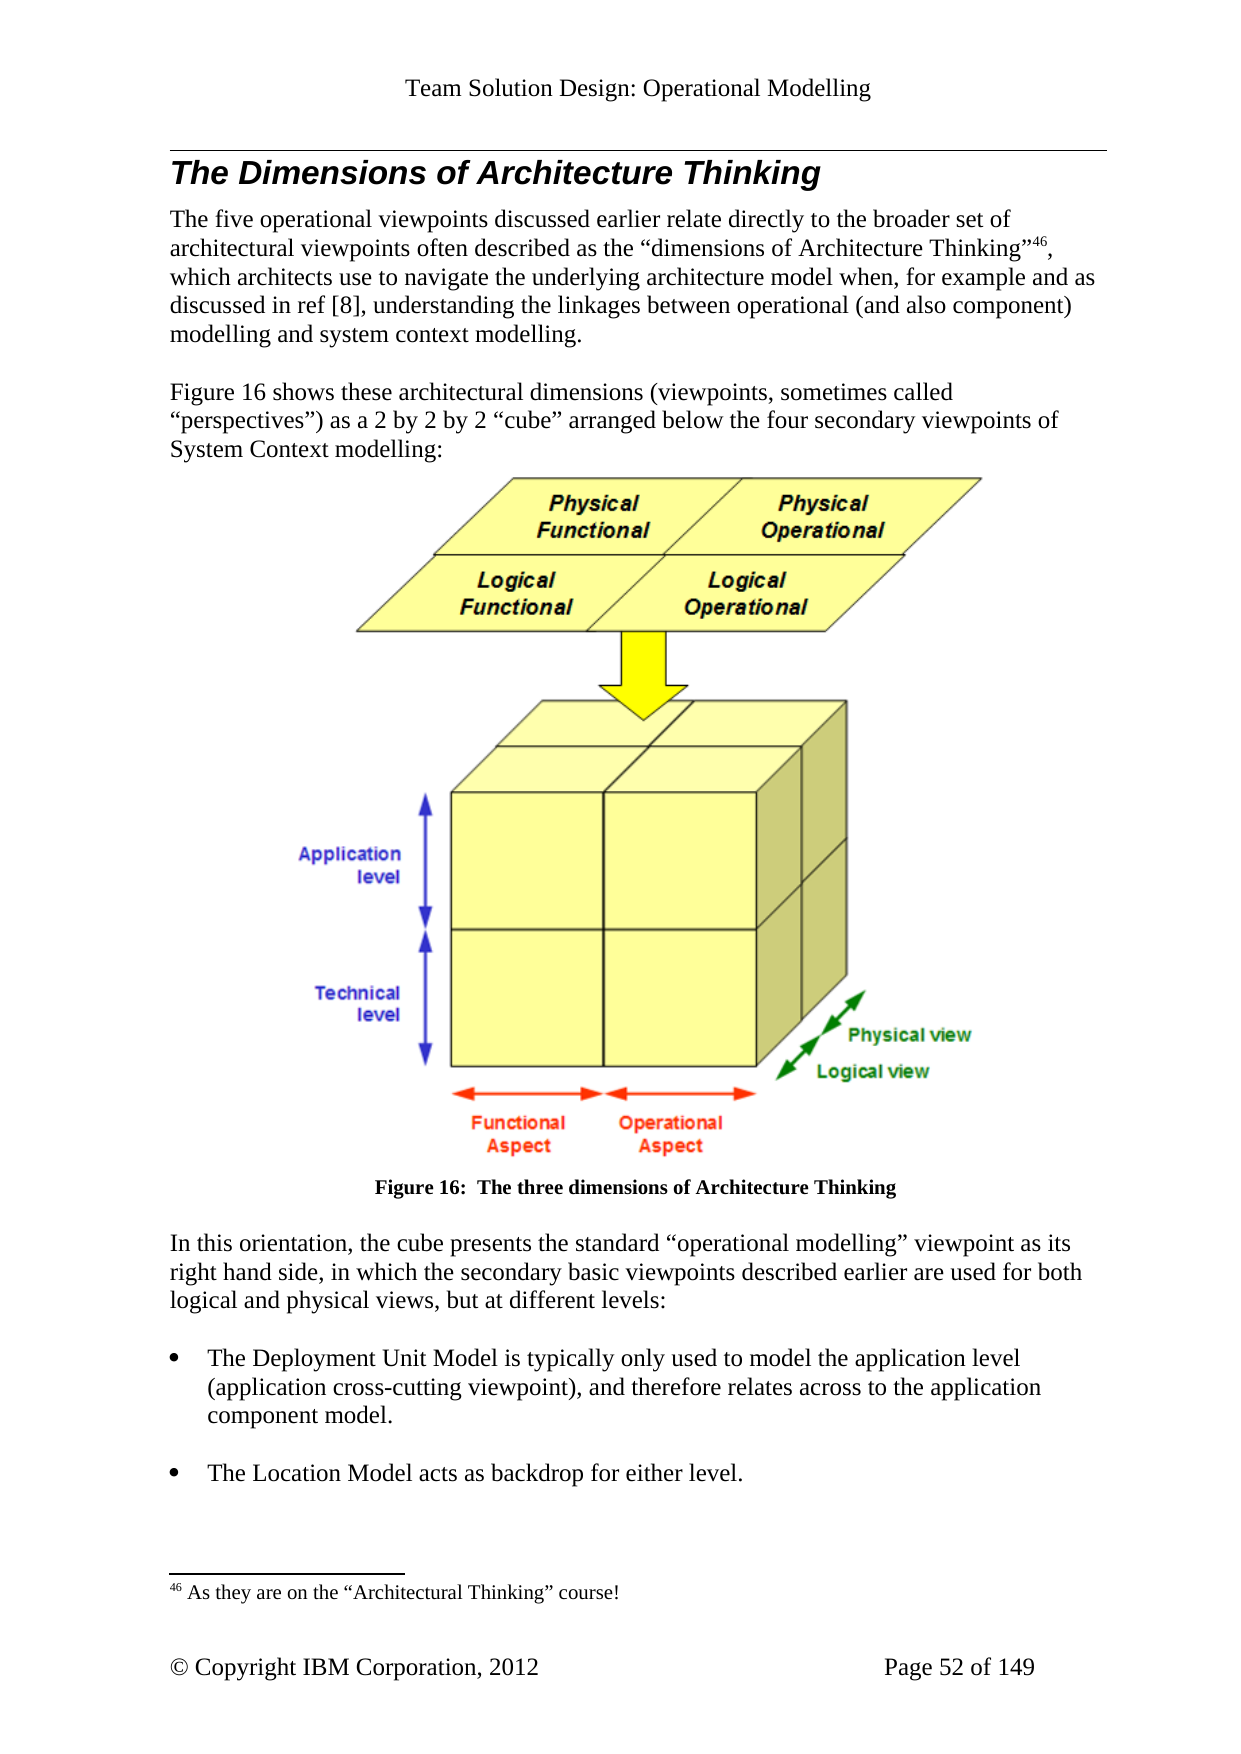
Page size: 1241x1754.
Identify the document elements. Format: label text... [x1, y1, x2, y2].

text In this orientation, the cube presents the standard “operational modelling” viewpoint as its right hand side, in which the secondary basic viewpoints described earlier are used for both logical and physical views, but at different levels: [169, 1228, 1107, 1314]
picture [285, 464, 992, 1174]
text The five operational viewpoints discussed earlier relate directly to the broader set of architectural viewpoints often described as the “dimensions of Architecture Thinking”, which architects use to navigate the underlying architecture model when, for example and as discussed in ref [6], understanding the linkages between operational (and also component) modelling and system context modelling. [169, 204, 1107, 348]
text Figure 16: The three dimensions of Architecture Thinking [169, 1175, 1107, 1199]
subtitle The Dimensions of Architecture Thinking [169, 151, 1107, 192]
text Figure 16 shows these architectural dimensions (viewpoints, sometimes called “perspectives”) as a 2 by 2 by 2 “cube” arranged below the four secondary viewpoints of System Context modelling: [169, 377, 1107, 463]
text As they are on the “Architectural Thinking” course! [169, 1580, 1107, 1604]
list The Deployment Unit Model is typically only used to model the application level (application cross-cutting viewpoint), and therefore relates across to the application component model. [169, 1343, 1107, 1458]
list The Location Model acts as backdrop for either level. [169, 1458, 1107, 1515]
